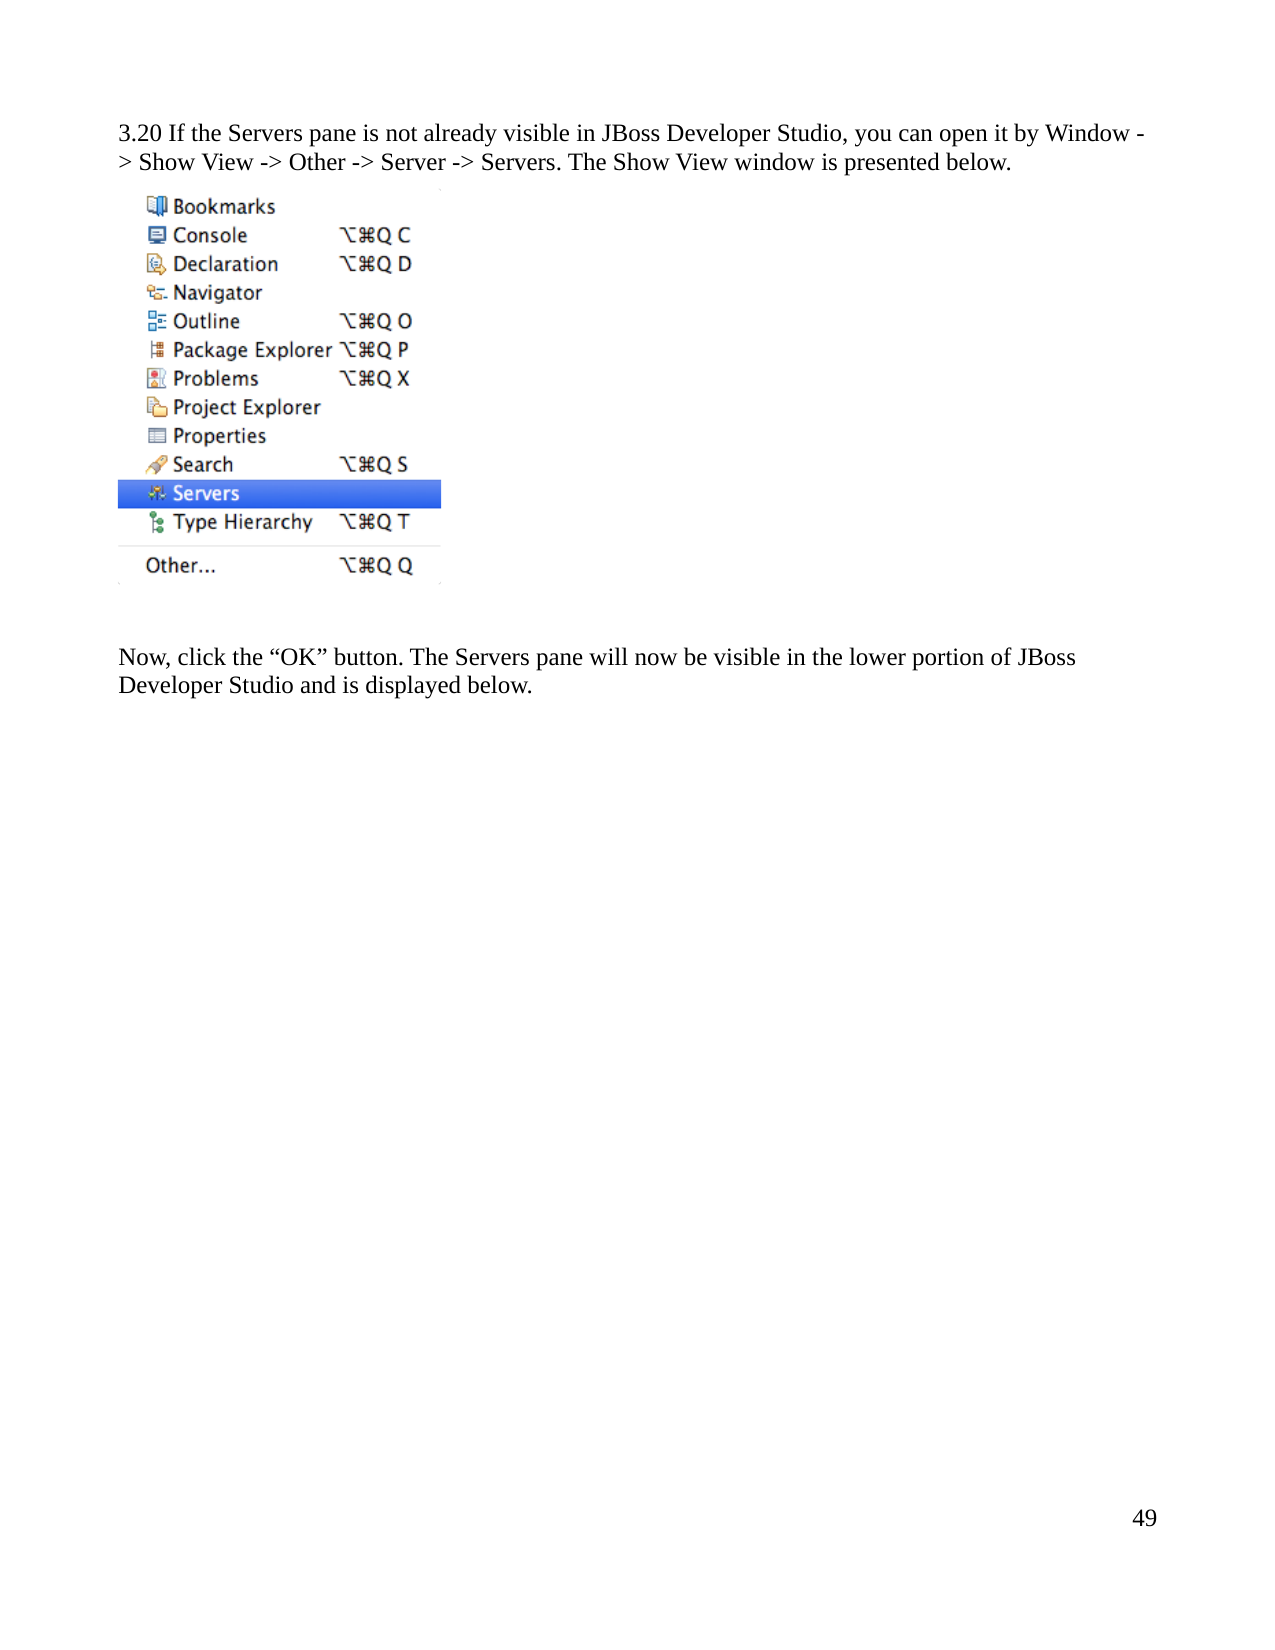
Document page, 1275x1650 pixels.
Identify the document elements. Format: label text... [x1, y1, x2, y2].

text 3.20 If the Servers pane is not already visible in JBoss Developer Studio, you can open it by Window -> Show View -> Other -> Server -> Servers. The Show View window is presented below. [118, 118, 1157, 176]
text Now, click the “OK” button. The Servers pane will now be visible in the lower portion of JBoss Developer Studio and is displayed below. [118, 642, 1157, 699]
picture [117, 188, 442, 585]
